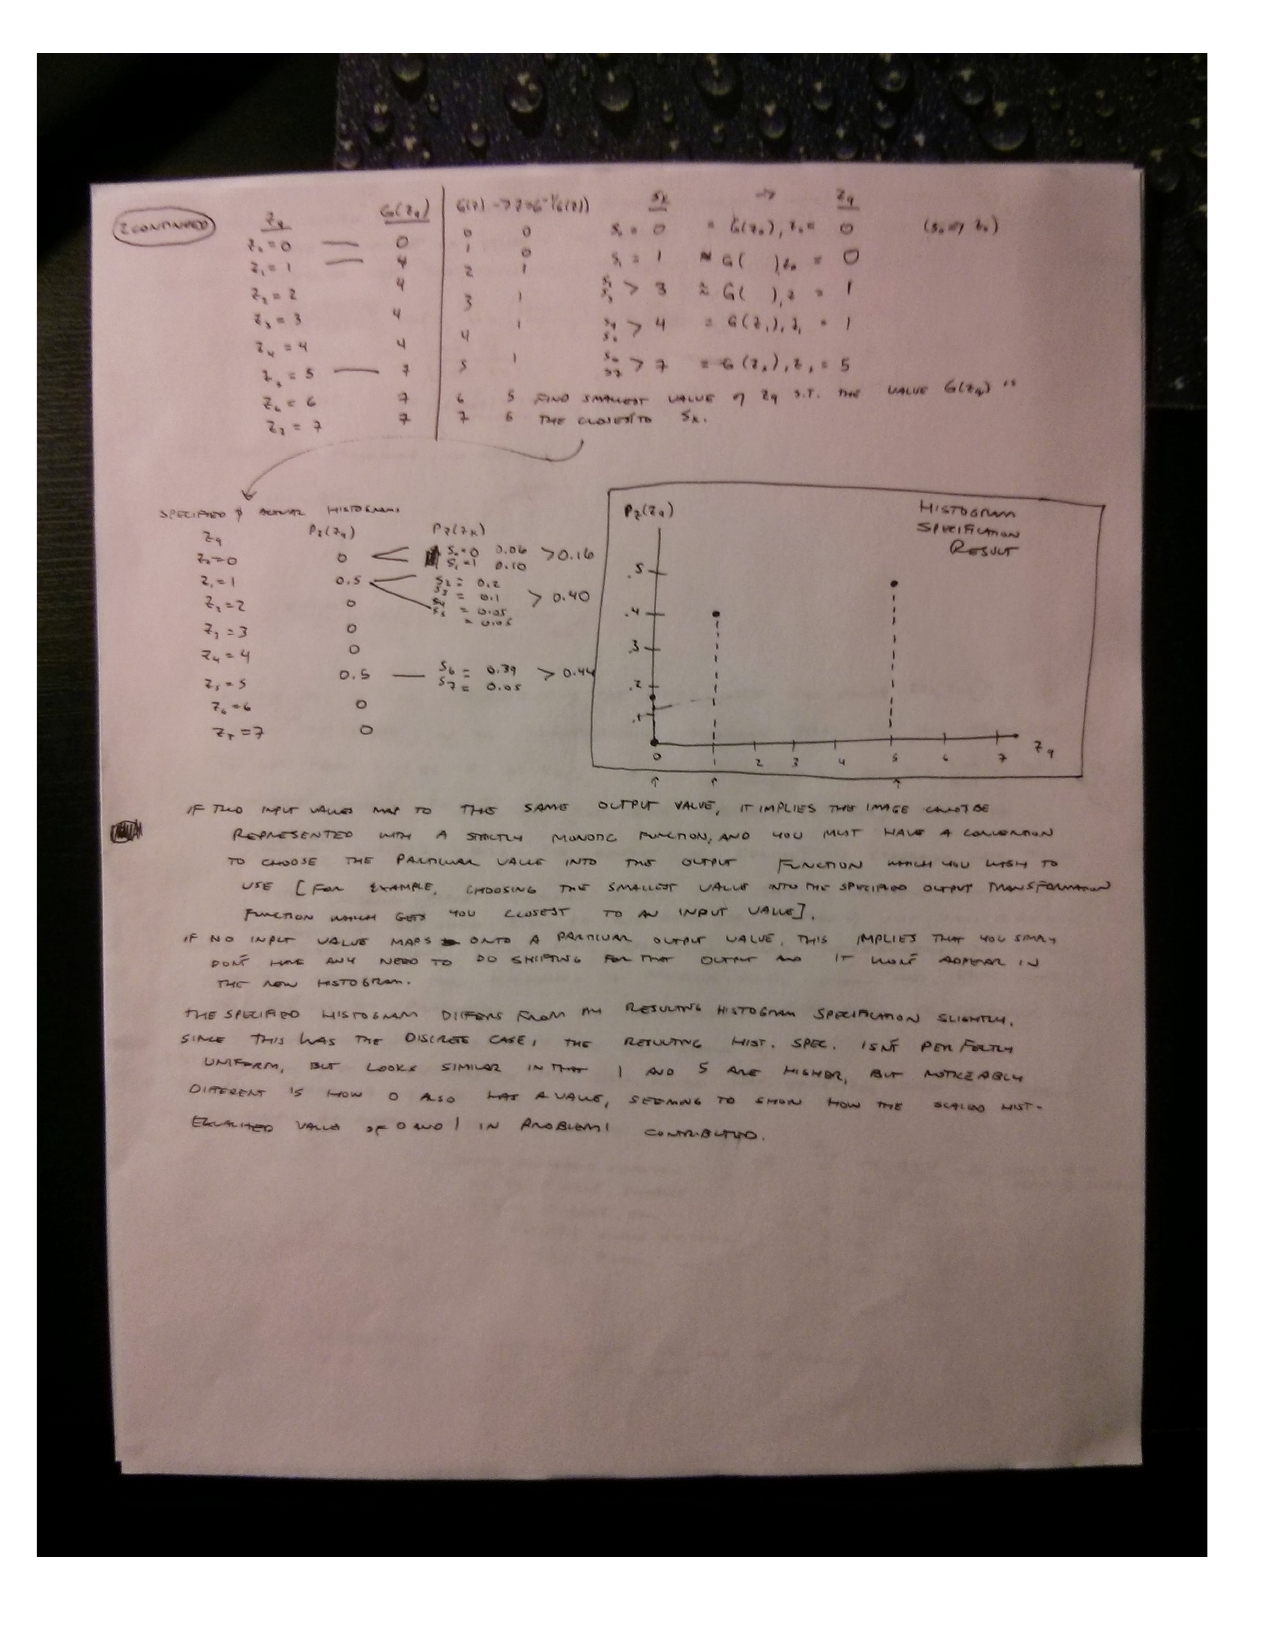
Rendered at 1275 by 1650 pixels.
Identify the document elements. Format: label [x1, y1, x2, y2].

picture [36, 53, 1208, 1557]
